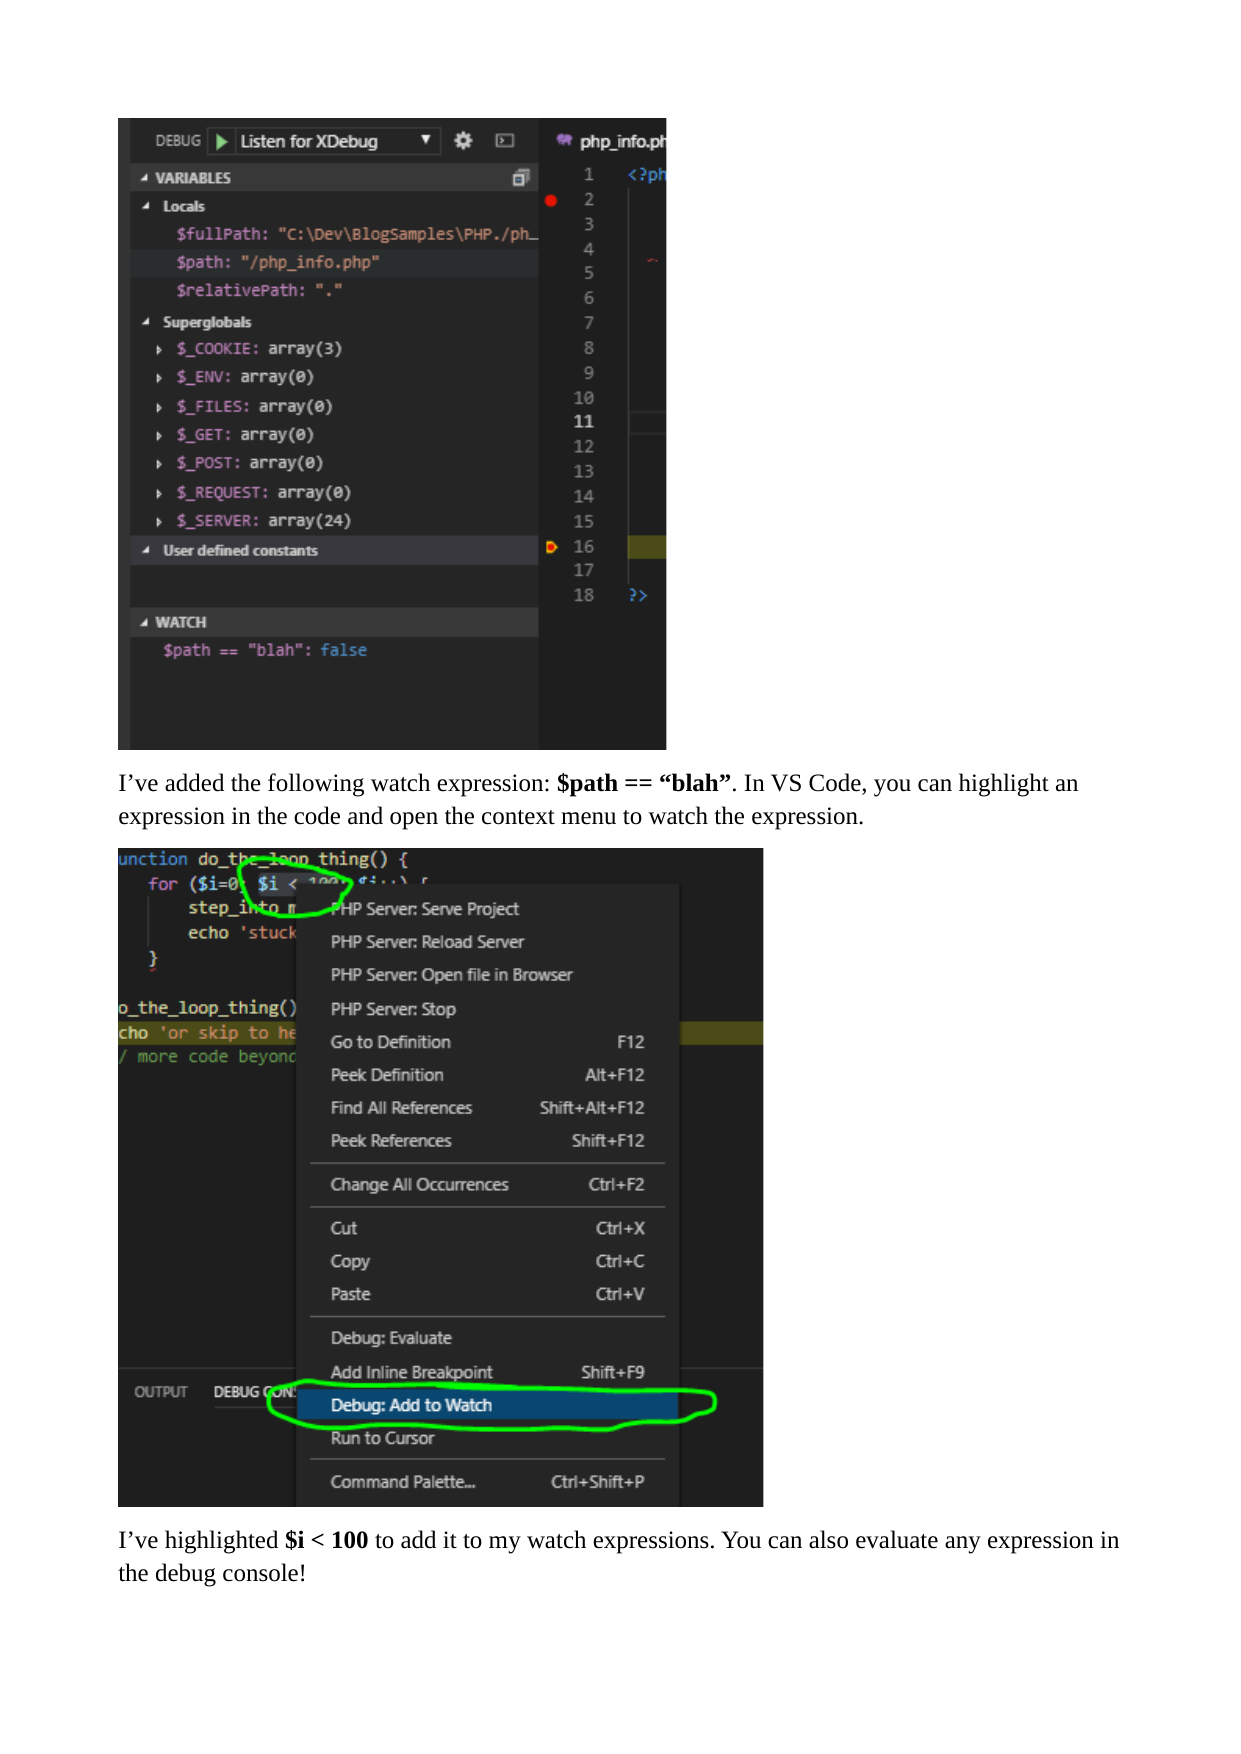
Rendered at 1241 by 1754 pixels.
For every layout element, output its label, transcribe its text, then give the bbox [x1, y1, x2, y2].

picture [118, 848, 764, 1507]
text I’ve added the following watch expression: $path == “blah”. In VS Code, you can highlight an expression in the code and open the context menu to watch the expression. [118, 768, 1122, 830]
text I’ve highlighted $i < 100 to add it to my watch expressions. You can also evaluate any expression in the debug console! [118, 1526, 1122, 1587]
picture [118, 118, 667, 750]
